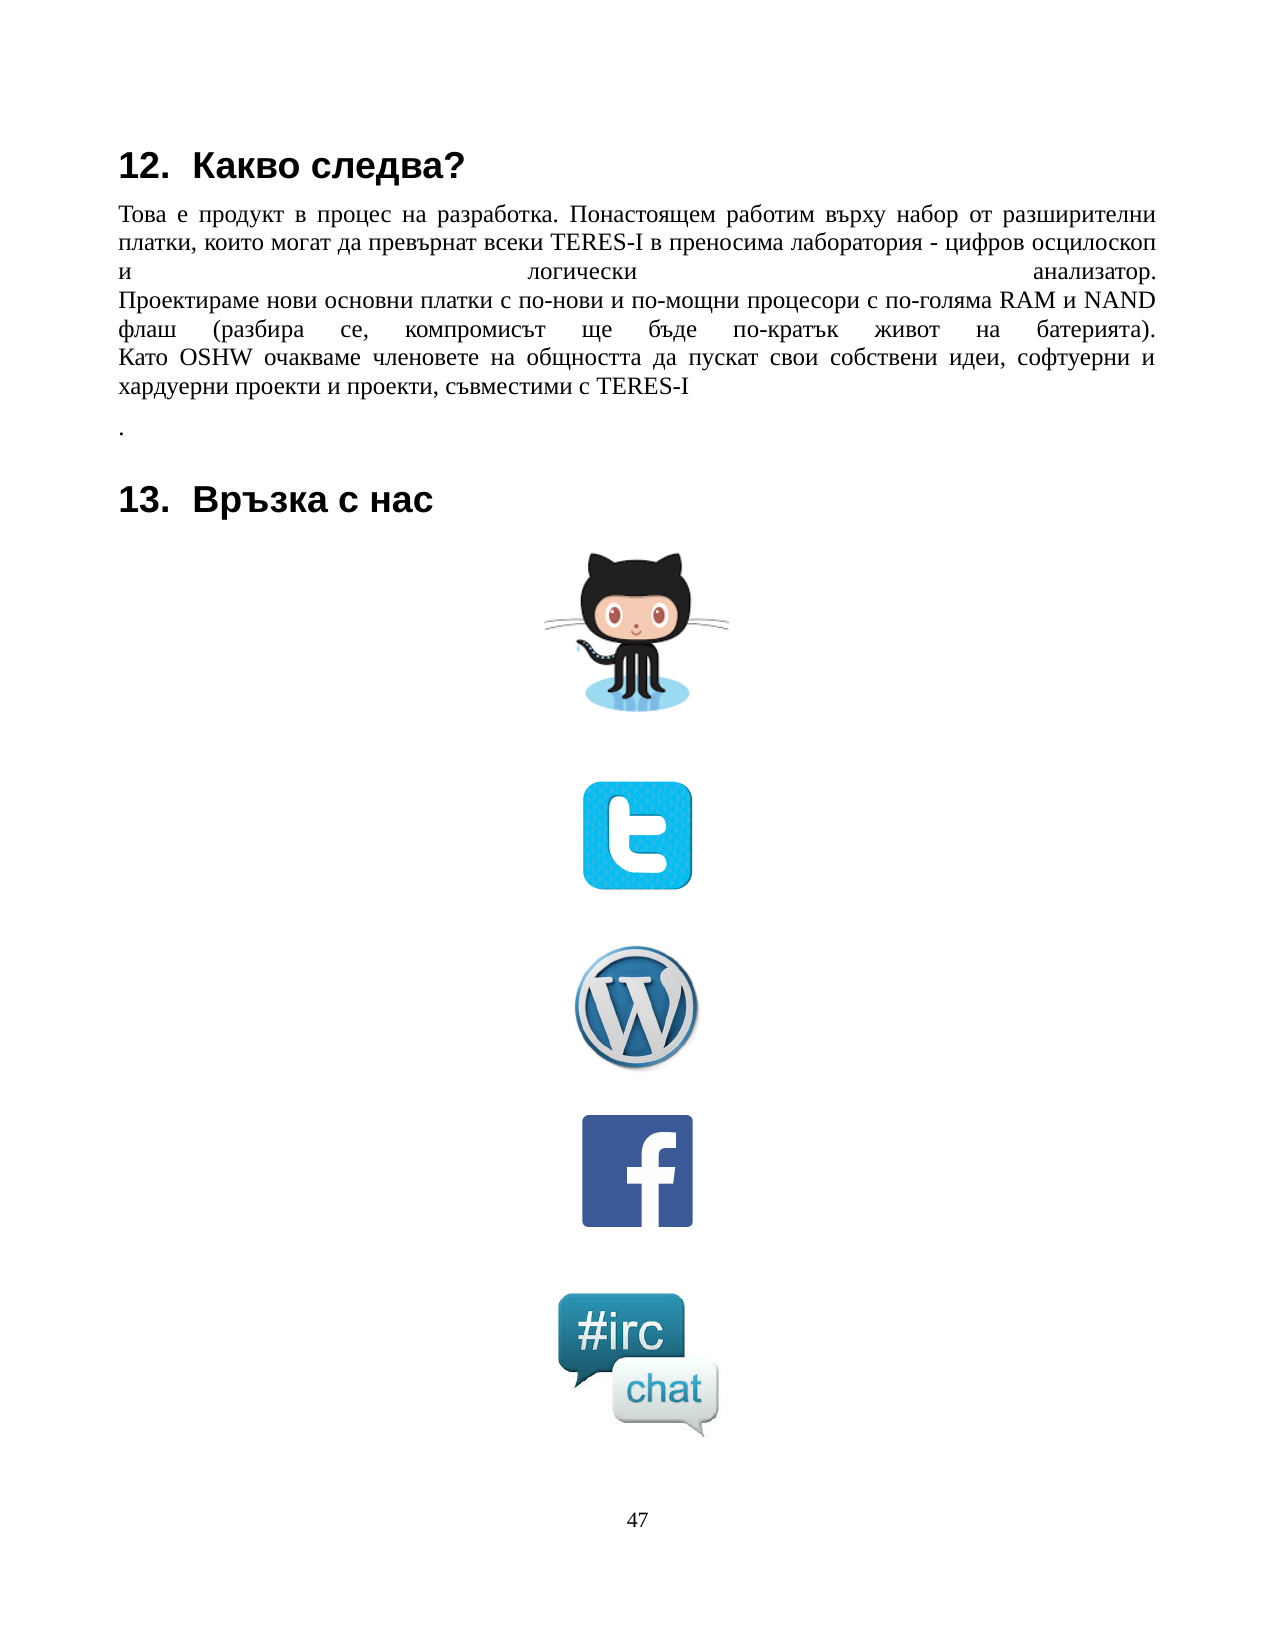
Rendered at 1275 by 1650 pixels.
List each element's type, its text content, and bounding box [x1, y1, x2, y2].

picture [447, 532, 828, 733]
subtitle Какво следва? [118, 143, 1157, 186]
text . [118, 412, 1157, 441]
text Това е продукт в процес на разработка. Понастоящем работим върху набор от разширителни платки, които могат да превърнат всеки TERES-I в преносима лаборатория - цифров осцилоскоп и логически анализатор. Проектираме нови основни платки с по-нови и по-мощни процесори с по-голяма RAM и NAND флаш (разбира се, компромисът ще бъде по-кратък живот на батерията). Като OSHW очакваме членовете на общността да пускат свои собствени идеи, софтуерни и хардуерни проекти и проекти, съвместими с TERES-I [118, 199, 1157, 400]
picture [582, 1115, 693, 1227]
picture [541, 942, 734, 1076]
picture [545, 1267, 730, 1451]
picture [573, 773, 702, 902]
subtitle Връзка с нас [118, 477, 1157, 520]
